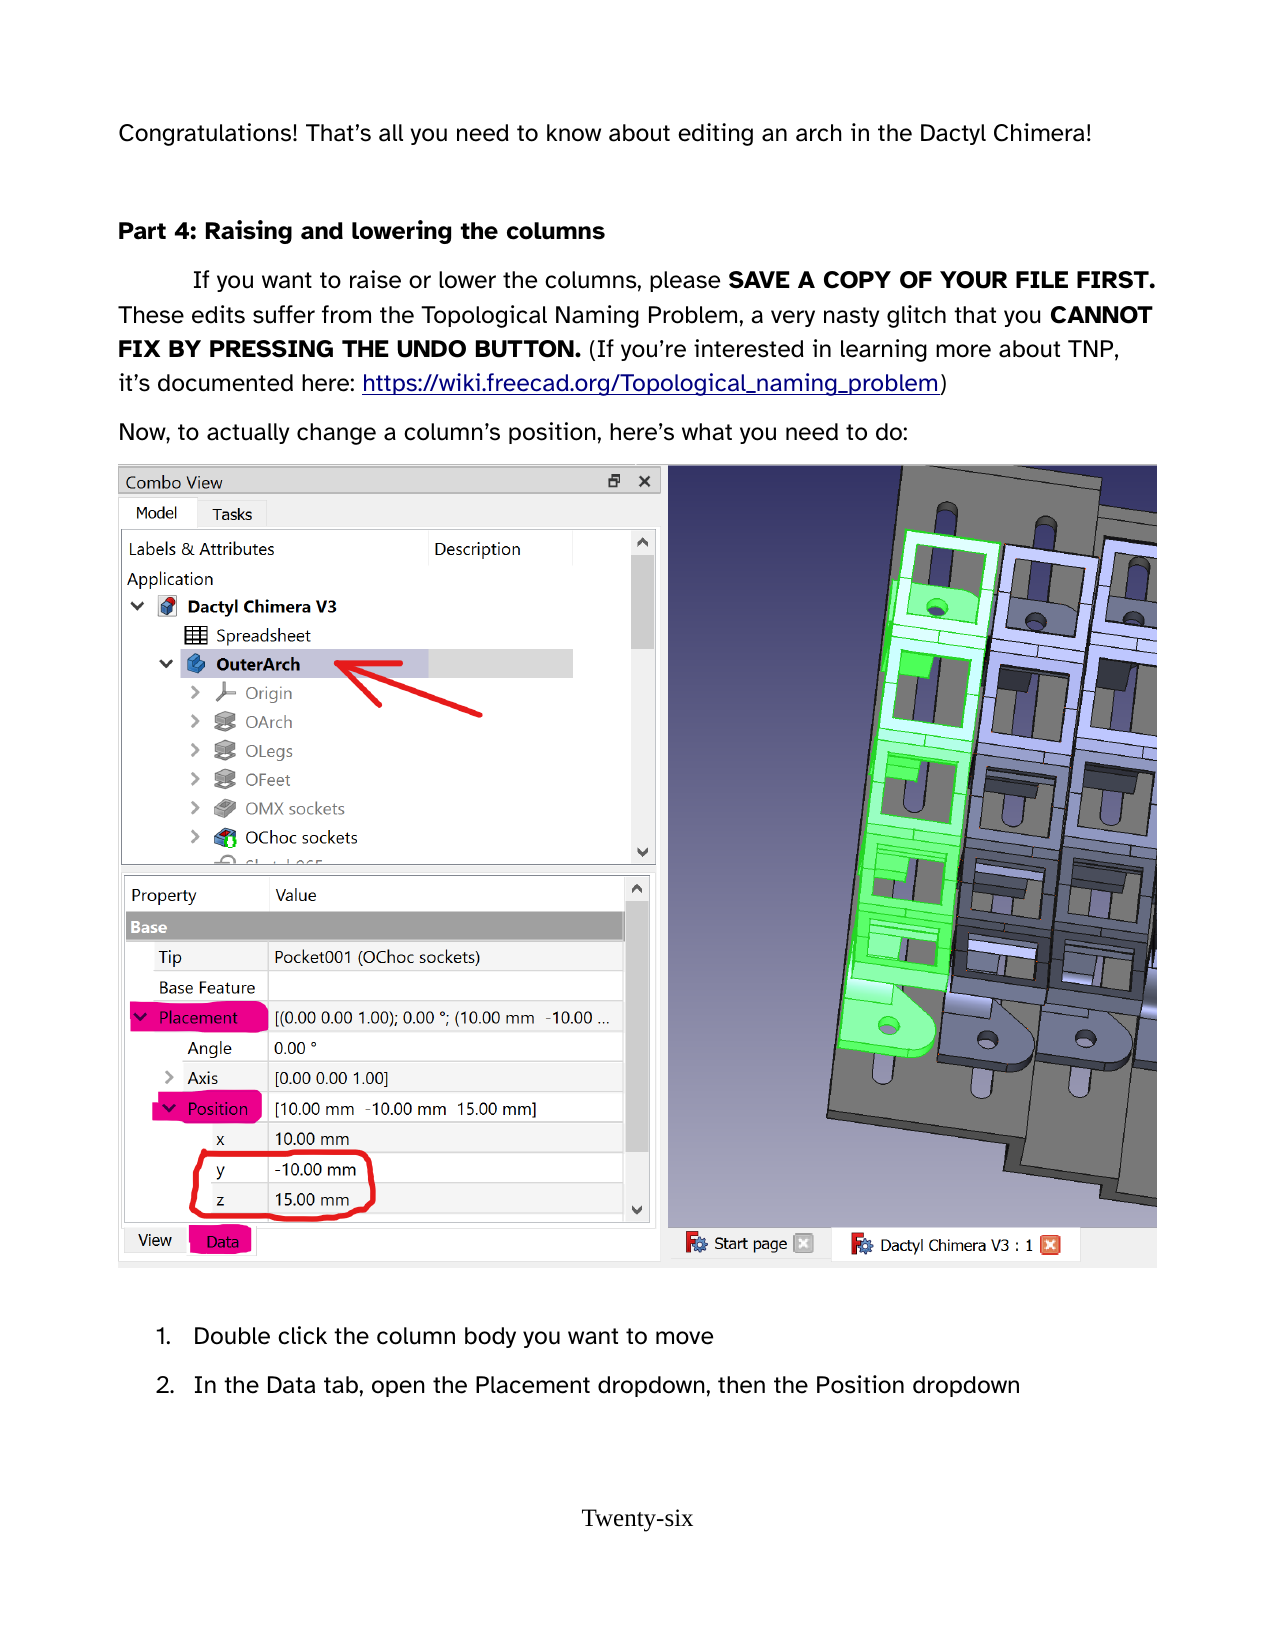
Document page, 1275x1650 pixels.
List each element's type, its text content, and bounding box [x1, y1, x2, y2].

text Part 4: Raising and lowering the columns [118, 216, 1157, 246]
picture [118, 464, 1157, 1268]
text Congratulations! That’s all you need to know about editing an arch in the Dactyl Chimera! [118, 118, 1157, 148]
text Now, to actually change a column’s position, here’s what you need to do: [118, 417, 1157, 447]
list In the Data tab, open the Placement dropdown, then the Position dropdown [156, 1370, 1157, 1400]
text If you want to raise or lower the columns, please SAVE A COPY OF YOUR FILE FIRST. These edits suffer from the Topological Naming Problem, a very nasty glitch that you CANNOT FIX BY PRESSING THE UNDO BUTTON. (If you’re interested in learning more about TNP, it’s documented here: https://wiki.freecad.org/Topological_naming_problem) [118, 265, 1157, 398]
list Double click the column body you want to move [156, 1321, 1157, 1351]
